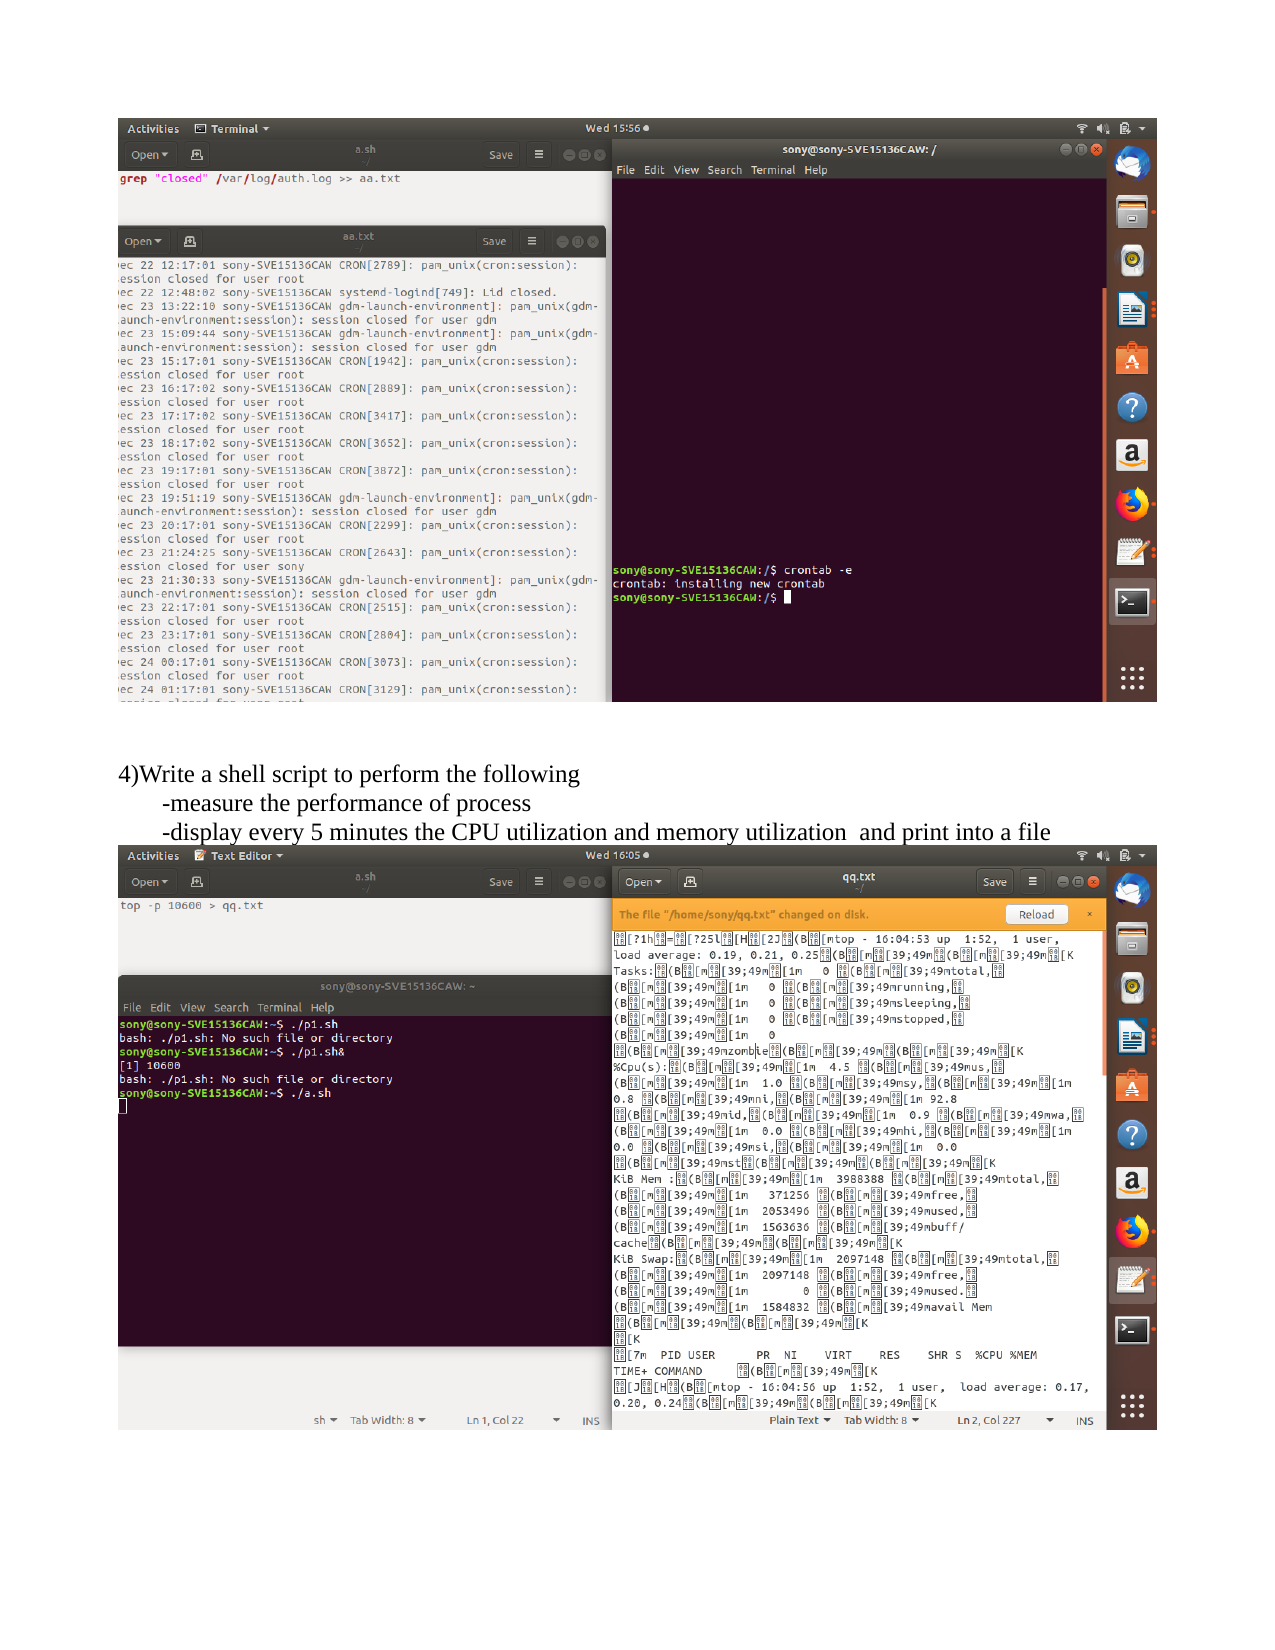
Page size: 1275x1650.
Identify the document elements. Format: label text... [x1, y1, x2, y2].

picture [118, 845, 1157, 1430]
picture [118, 118, 1157, 702]
text -measure the performance of process [118, 788, 1157, 817]
text -display every 5 minutes the CPU utilization and memory utilization and print into a file [118, 817, 1157, 845]
text 4)Write a shell script to perform the following [118, 759, 1157, 788]
